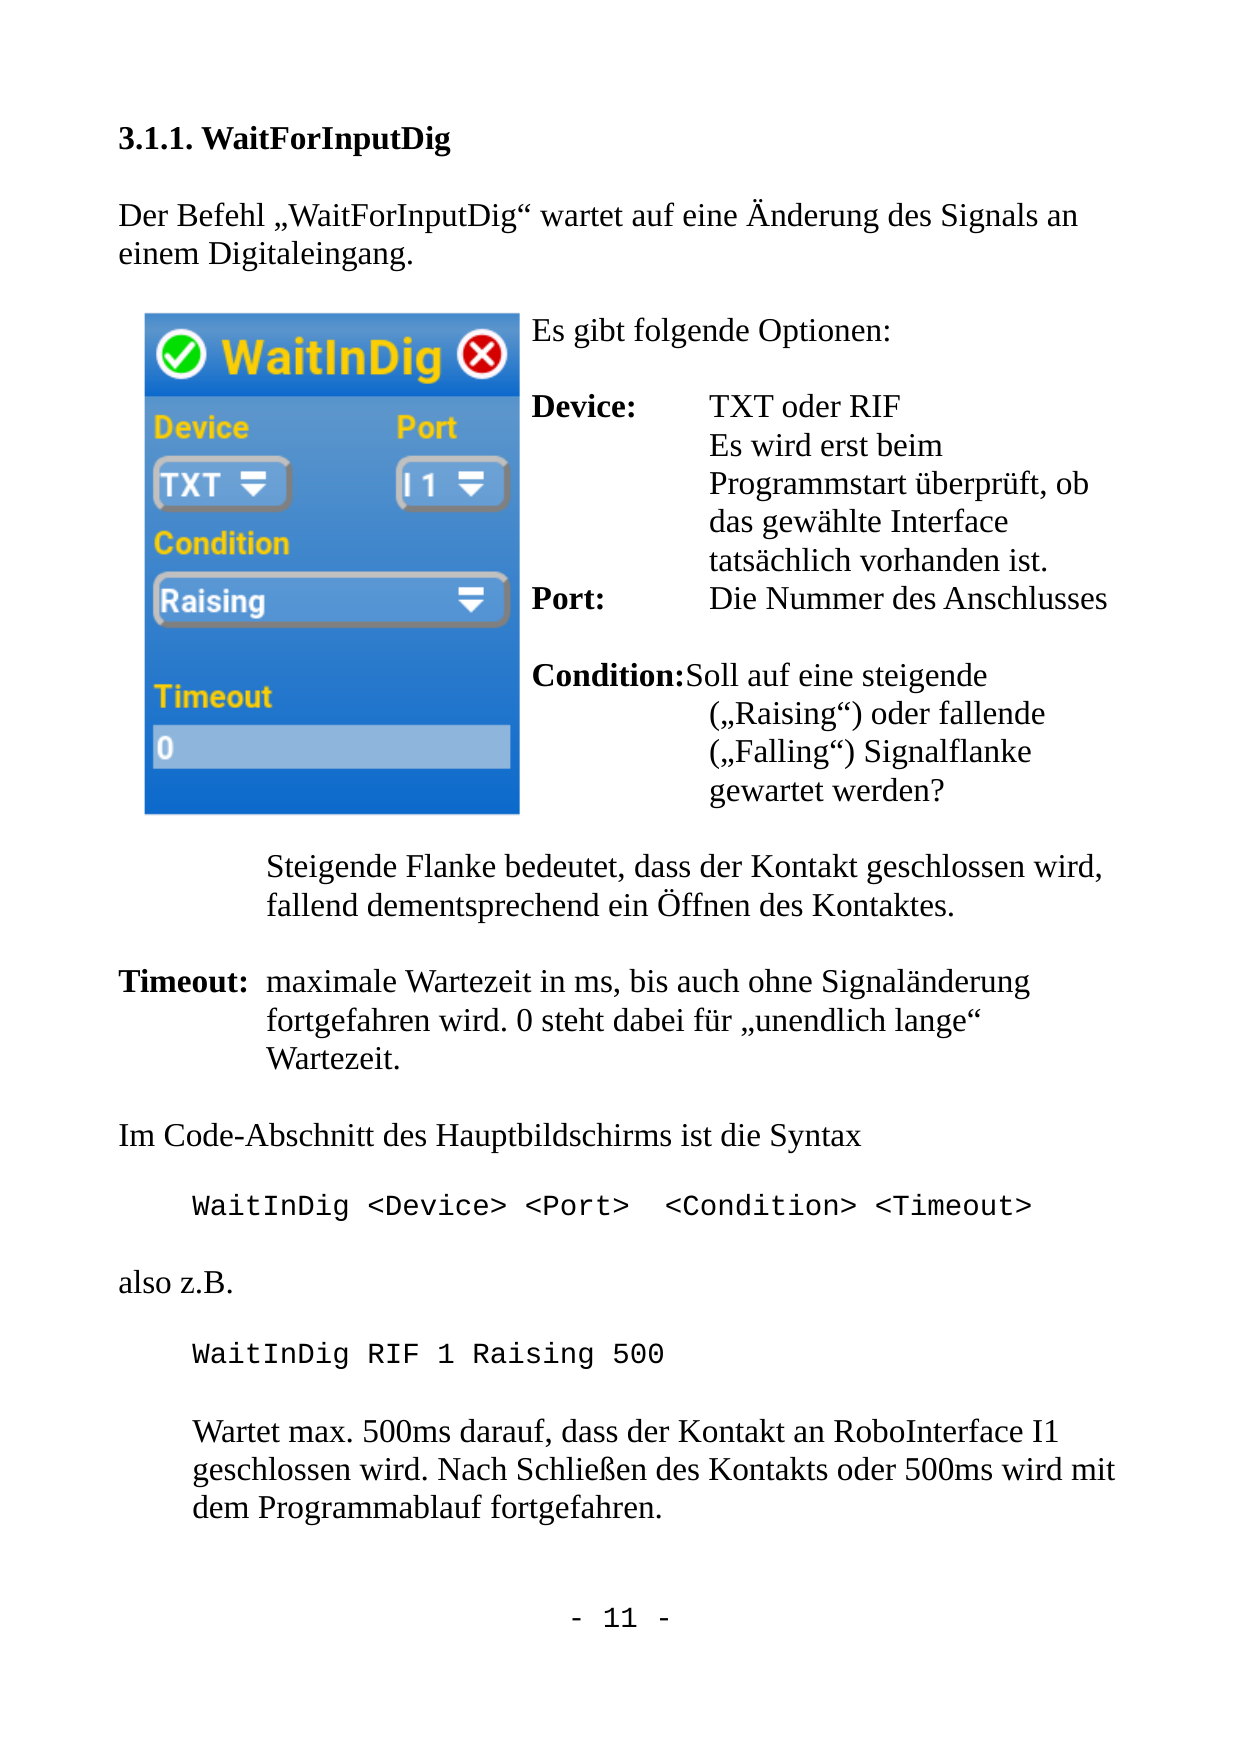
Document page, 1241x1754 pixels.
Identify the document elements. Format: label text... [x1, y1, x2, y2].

text Device: TXT oder RIF [520, 386, 1122, 425]
text Wartet max. 500ms darauf, dass der Kontakt an RoboInterface I1 geschlossen wird. Nach Schließen des Kontakts oder 500ms wird mit dem Programmablauf fortgefahren. [118, 1411, 1122, 1526]
text Der Befehl „WaitForInputDig“ wartet auf eine Änderung des Signals an einem Digitaleingang. [118, 195, 1122, 271]
text Condition:Soll auf eine steigende („Raising“) oder fallende („Falling“) Signalflanke gewartet werden? [520, 655, 1122, 808]
text WaitInDig <Device> <Port> <Condition> <Timeout> [118, 1191, 1122, 1224]
text Port: Die Nummer des Anschlusses [520, 578, 1122, 616]
text also z.B. [118, 1263, 1122, 1301]
text [118, 578, 144, 616]
text WaitInDig RIF 1 Raising 500 [118, 1339, 1122, 1372]
text [118, 425, 144, 578]
text [118, 655, 144, 808]
text Es gibt folgende Optionen: [118, 310, 1122, 348]
text Timeout: maximale Wartezeit in ms, bis auch ohne Signaländerung fortgefahren wird. 0 steht dabei für „unendlich lange“ Wartezeit. [118, 961, 1122, 1076]
text Steigende Flanke bedeutet, dass der Kontakt geschlossen wird, fallend dementsprechend ein Öffnen des Kontaktes. [118, 846, 1122, 923]
picture [144, 312, 520, 816]
text [118, 386, 144, 425]
text 3.1.1. WaitForInputDig [118, 118, 1122, 156]
text Im Code-Abschnitt des Hauptbildschirms ist die Syntax [118, 1115, 1122, 1153]
text Es wird erst beim Programmstart überprüft, ob das gewählte Interface tatsächlich vorhanden ist. [520, 425, 1122, 578]
